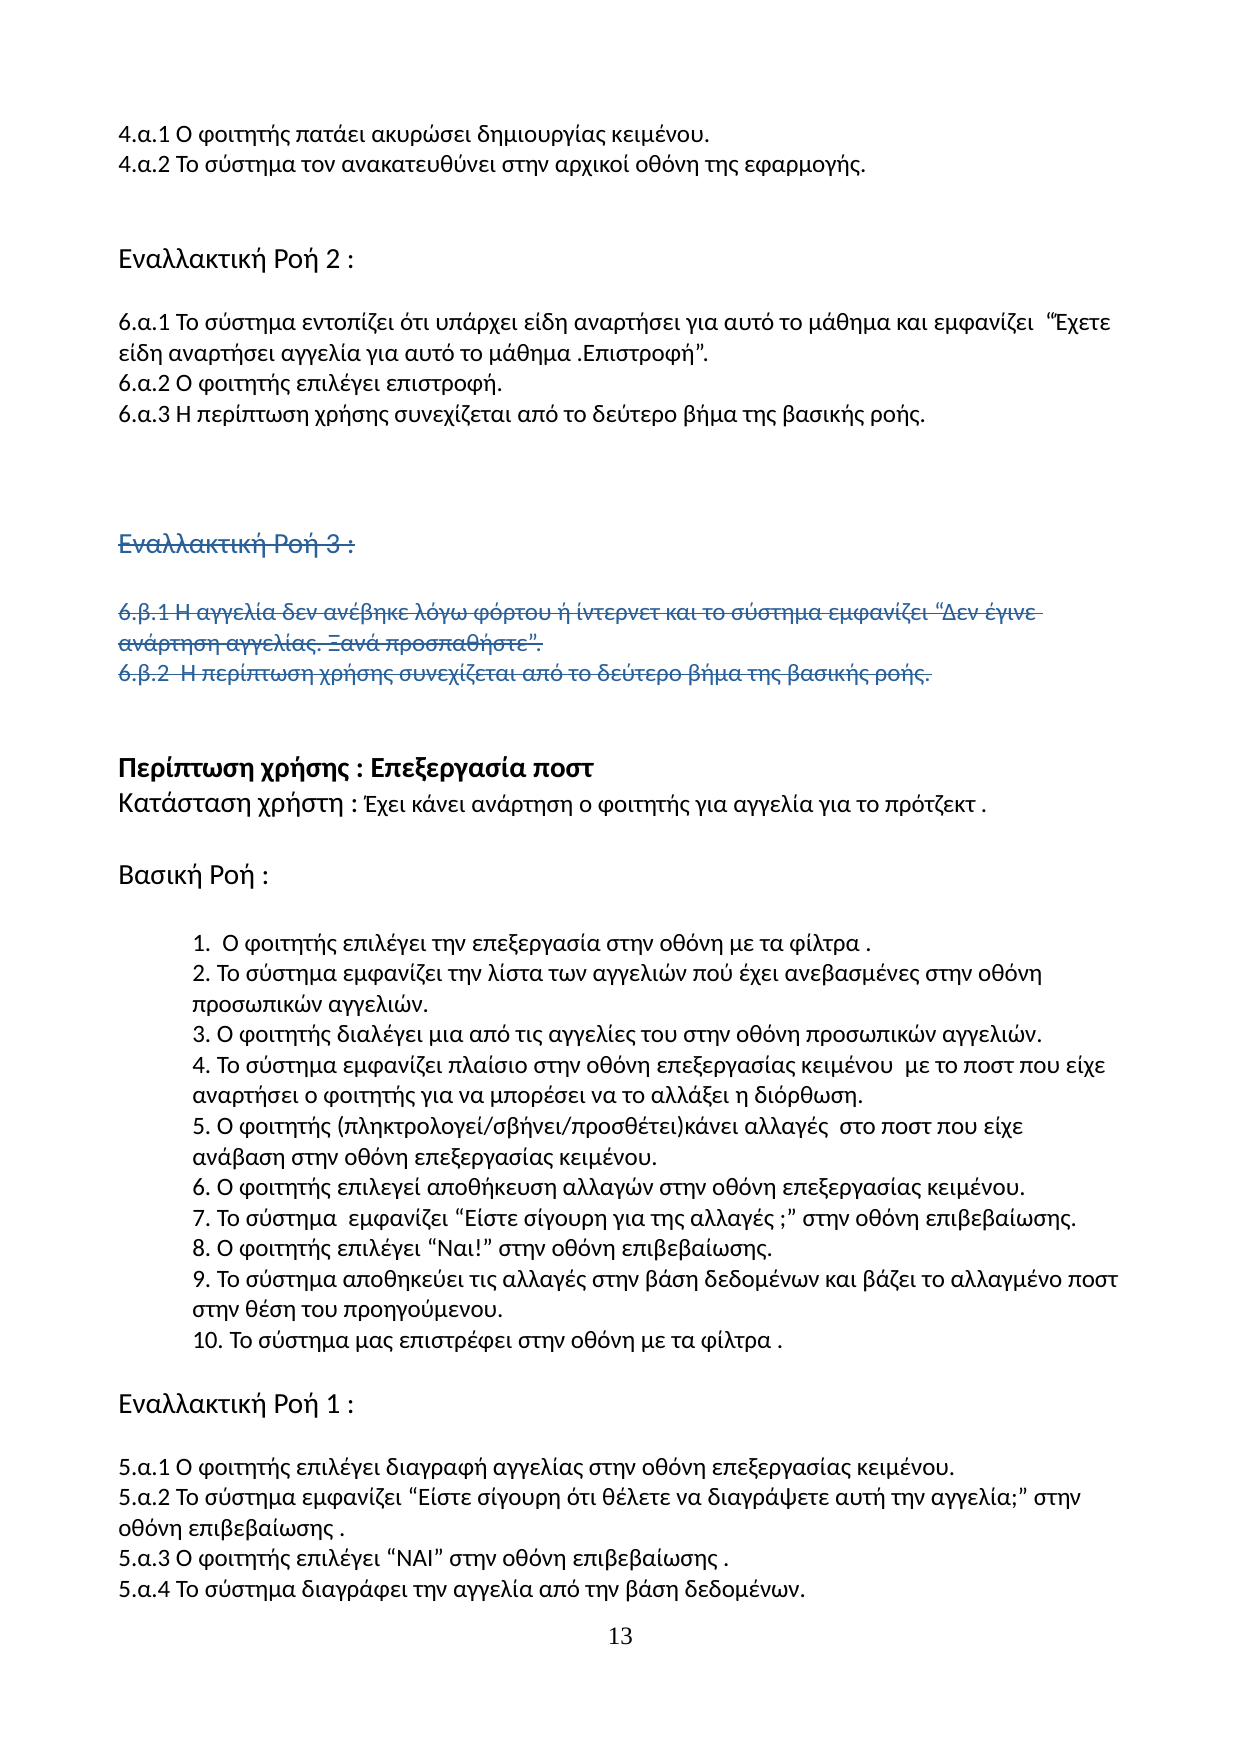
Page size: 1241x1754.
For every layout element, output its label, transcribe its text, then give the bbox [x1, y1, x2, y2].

text 6.β.2 Η περίπτωση χρήσης συνεχίζεται από το δεύτερο βήμα της βασικής ροής. [118, 657, 1122, 688]
text 6. Ο φοιτητής επιλεγεί αποθήκευση αλλαγών στην οθόνη επεξεργασίας κειμένου. [118, 1171, 1122, 1202]
text 1. Ο φοιτητής επιλέγει την επεξεργασία στην οθόνη με τα φίλτρα . [118, 927, 1122, 958]
text 9. Το σύστημα αποθηκεύει τις αλλαγές στην βάση δεδομένων και βάζει το αλλαγμένο ποστ στην θέση του προηγούμενου. [192, 1263, 1122, 1324]
text 10. Το σύστημα μας επιστρέφει στην οθόνη με τα φίλτρα . [118, 1324, 1122, 1354]
text 7. Το σύστημα εμφανίζει “Είστε σίγουρη για της αλλαγές ;” στην οθόνη επιβεβαίωσης. [118, 1202, 1122, 1232]
text 5.α.2 Το σύστημα εμφανίζει “Είστε σίγουρη ότι θέλετε να διαγράψετε αυτή την αγγελία;” στην οθόνη επιβεβαίωσης . [118, 1482, 1122, 1543]
text Κατάσταση χρήστη : Έχει κάνει ανάρτηση ο φοιτητής για αγγελία για το πρότζεκτ . [118, 784, 1122, 820]
text 6.α.1 Το σύστημα εντοπίζει ότι υπάρχει είδη αναρτήσει για αυτό το μάθημα και εμφανίζει “Έχετε είδη αναρτήσει αγγελία για αυτό το μάθημα .Επιστροφή”. [118, 306, 1122, 367]
text 8. Ο φοιτητής επιλέγει “Ναι!” στην οθόνη επιβεβαίωσης. [118, 1232, 1122, 1263]
text 5.α.4 Το σύστημα διαγράφει την αγγελία από την βάση δεδομένων. [118, 1573, 1122, 1604]
text 6.β.1 Η αγγελία δεν ανέβηκε λόγω φόρτου ή ίντερνετ και το σύστημα εμφανίζει “Δεν έγινε ανάρτηση αγγελίας. Ξανά προσπαθήστε”. [118, 596, 1122, 657]
text 3. Ο φοιτητής διαλέγει μια από τις αγγελίες του στην οθόνη προσωπικών αγγελιών. [118, 1019, 1122, 1049]
text Εναλλακτική Ροή 1 : [118, 1385, 1122, 1421]
text 6.α.3 Η περίπτωση χρήσης συνεχίζεται από το δεύτερο βήμα της βασικής ροής. [118, 398, 1122, 428]
text 4.α.2 Το σύστημα τον ανακατευθύνει στην αρχικοί οθόνη της εφαρμογής. [118, 149, 1122, 179]
text Εναλλακτική Ροή 2 : [118, 240, 1122, 276]
text Βασική Ροή : [118, 856, 1122, 891]
text 4. Το σύστημα εμφανίζει πλαίσιο στην οθόνη επεξεργασίας κειμένου με το ποστ που είχε αναρτήσει ο φοιτητής για να μπορέσει να το αλλάξει η διόρθωση. [192, 1049, 1122, 1110]
text 5.α.3 Ο φοιτητής επιλέγει “ΝΑΙ” στην οθόνη επιβεβαίωσης . [118, 1543, 1122, 1573]
text Περίπτωση χρήσης : Επεξεργασία ποστ [118, 749, 1122, 784]
text 6.α.2 Ο φοιτητής επιλέγει επιστροφή. [118, 367, 1122, 398]
text 5. Ο φοιτητής (πληκτρολογεί/σβήνει/προσθέτει)κάνει αλλαγές στο ποστ που είχε ανάβαση στην οθόνη επεξεργασίας κειμένου. [192, 1110, 1122, 1171]
text 5.α.1 Ο φοιτητής επιλέγει διαγραφή αγγελίας στην οθόνη επεξεργασίας κειμένου. [118, 1451, 1122, 1482]
text 4.α.1 Ο φοιτητής πατάει ακυρώσει δημιουργίας κειμένου. [118, 118, 1122, 149]
text 2. Το σύστημα εμφανίζει την λίστα των αγγελιών πού έχει ανεβασμένες στην οθόνη προσωπικών αγγελιών. [118, 958, 1122, 1019]
text Εναλλακτική Ροή 3 : [118, 525, 1122, 561]
